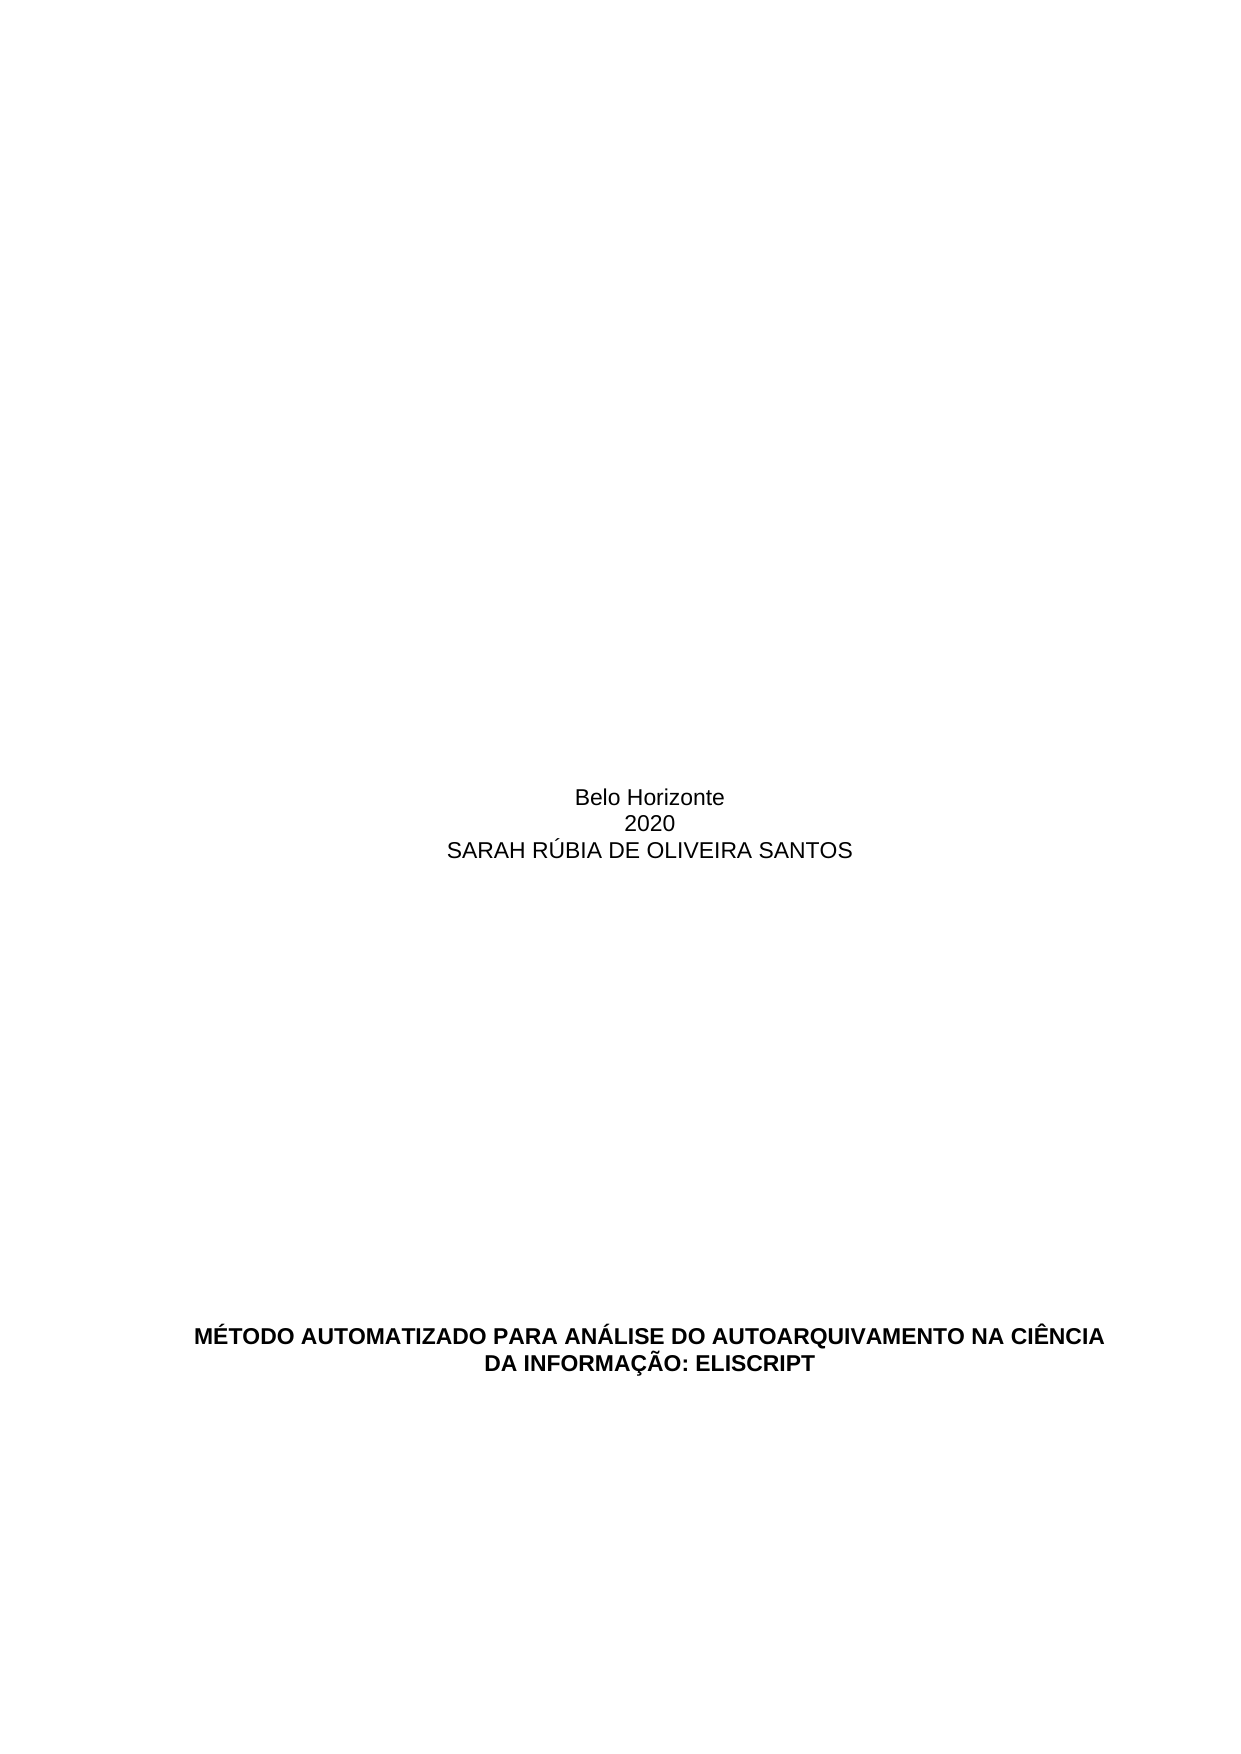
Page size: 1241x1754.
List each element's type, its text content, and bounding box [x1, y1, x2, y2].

text MÉTODO AUTOMATIZADO PARA ANÁLISE DO AUTOARQUIVAMENTO NA CIÊNCIA DA INFORMAÇÃO: ELISCRIPT [177, 1323, 1122, 1376]
text SARAH RÚBIA DE OLIVEIRA SANTOS [177, 837, 1122, 863]
text Belo Horizonte [177, 784, 1122, 810]
text 2020 [177, 810, 1122, 837]
